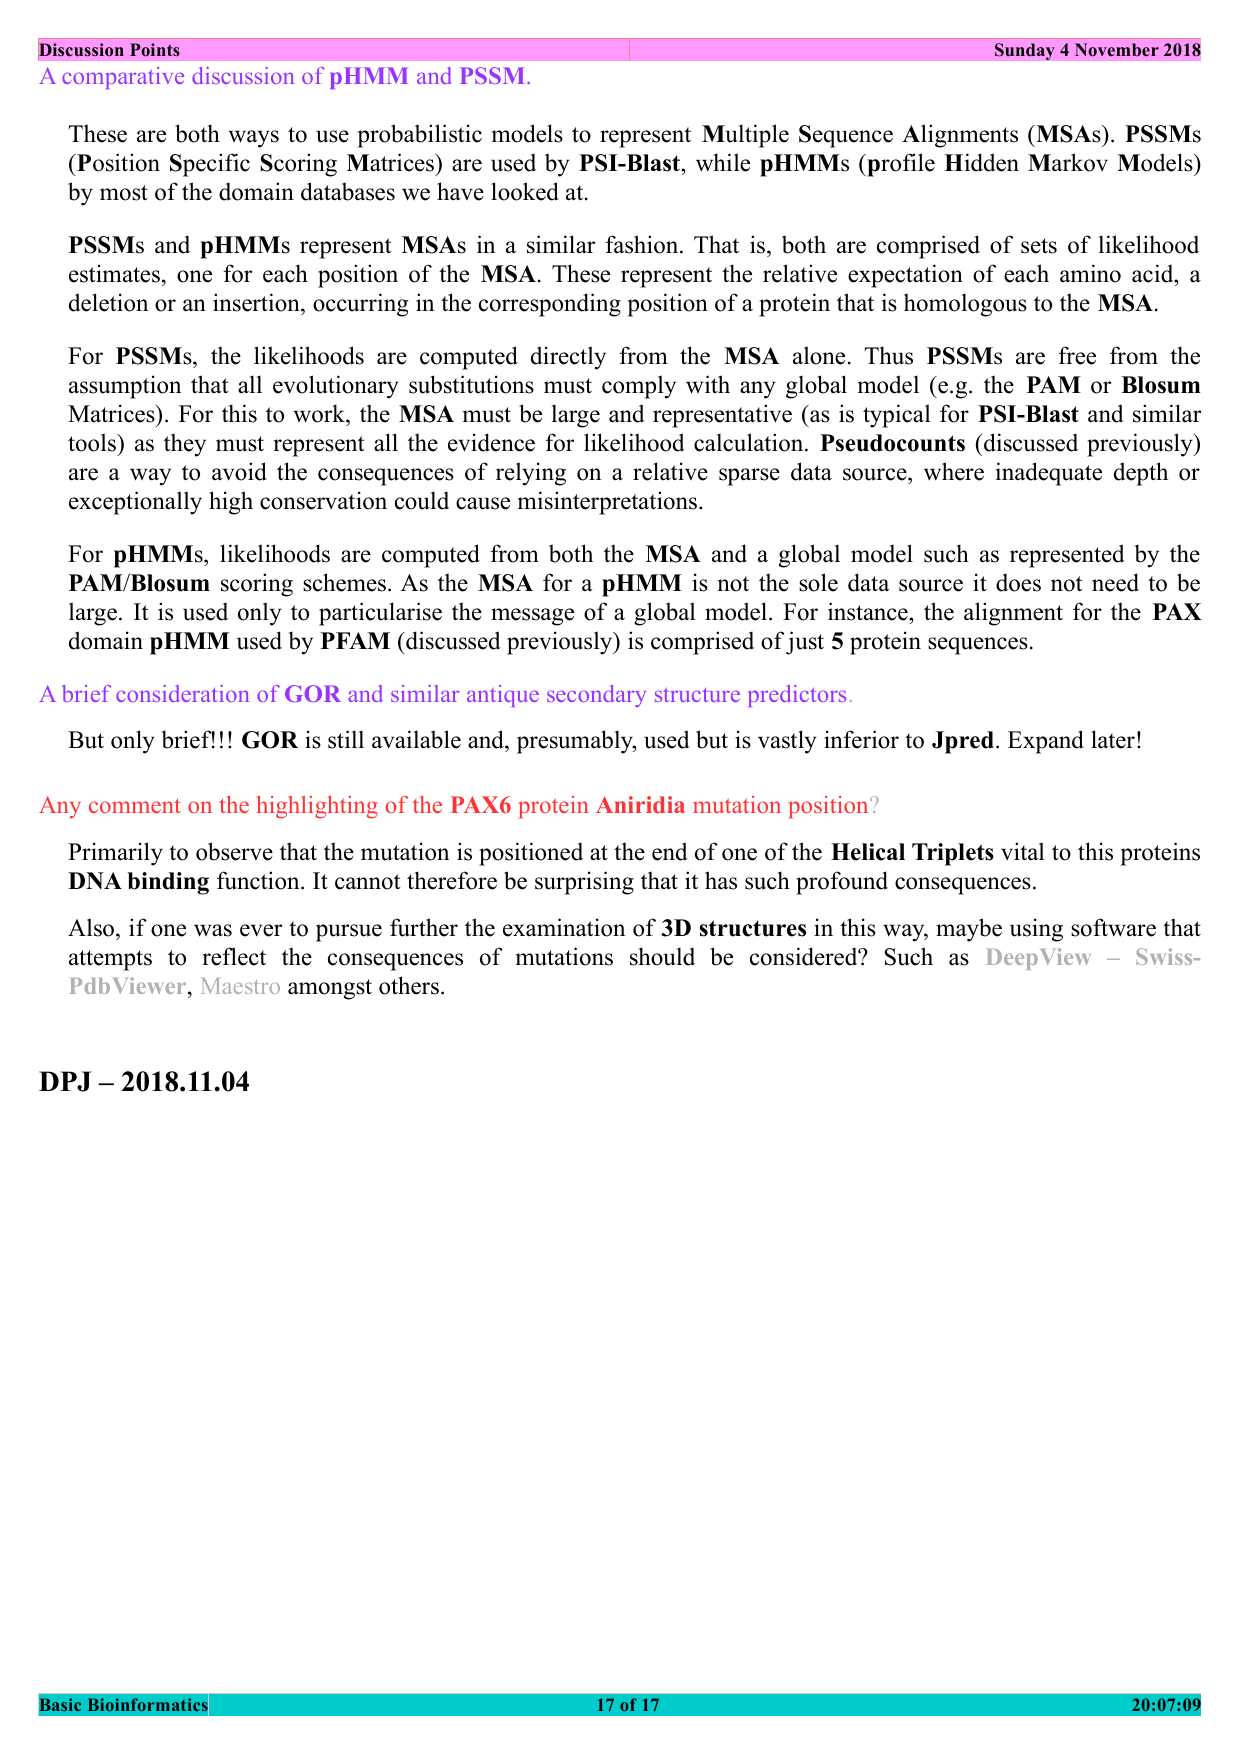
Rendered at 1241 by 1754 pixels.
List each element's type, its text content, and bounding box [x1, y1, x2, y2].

text But only brief!!! GOR is still available and, presumably, used but is vastly inferior to Jpred. Expand later! [68, 725, 1201, 754]
text For PSSMs, the likelihoods are computed directly from the MSA alone. Thus PSSMs are free from the assumption that all evolutionary substitutions must comply with any global model (e.g. the PAM or Blosum Matrices). For this to work, the MSA must be large and representative (as is typical for PSI-Blast and similar tools) as they must represent all the evidence for likelihood calculation. Pseudocounts (discussed previously) are a way to avoid the consequences of relying on a relative sparse data source, where inadequate depth or exceptionally high conservation could cause misinterpretations. [68, 341, 1201, 515]
text These are both ways to use probabilistic models to represent Multiple Sequence Alignments (MSAs). PSSMs (Position Specific Scoring Matrices) are used by PSI-Blast, while pHMMs (profile Hidden Markov Models) by most of the domain databases we have looked at. [68, 119, 1201, 206]
text DPJ – 2018.11.04 [38, 1064, 1201, 1098]
text Primarily to observe that the mutation is positioned at the end of one of the Helical Triplets vital to this proteins DNA binding function. It cannot therefore be surprising that it has such profound consequences. [68, 837, 1201, 895]
text A comparative discussion of pHMM and PSSM. [38, 61, 1201, 89]
text For pHMMs, likelihoods are computed from both the MSA and a global model such as represented by the PAM/Blosum scoring schemes. As the MSA for a pHMM is not the sole data source it does not need to be large. It is used only to particularise the message of a global model. For instance, the alignment for the PAX domain pHMM used by PFAM (discussed previously) is comprised of just 5 protein sequences. [68, 539, 1201, 655]
text Any comment on the highlighting of the PAX6 protein Aniridia mutation position? [38, 790, 1201, 819]
text PSSMs and pHMMs represent MSAs in a similar fashion. That is, both are comprised of sets of likelihood estimates, one for each position of the MSA. These represent the relative expectation of each amino acid, a deletion or an insertion, occurring in the corresponding position of a protein that is homologous to the MSA. [68, 230, 1201, 317]
text Also, if one was ever to pursue further the examination of 3D structures in this way, maybe using software that attempts to reflect the consequences of mutations should be considered? Such as DeepView – Swiss-PdbViewer, Maestro amongst others. [68, 912, 1201, 1000]
text A brief consideration of GOR and similar antique secondary structure predictors. [38, 679, 1201, 708]
